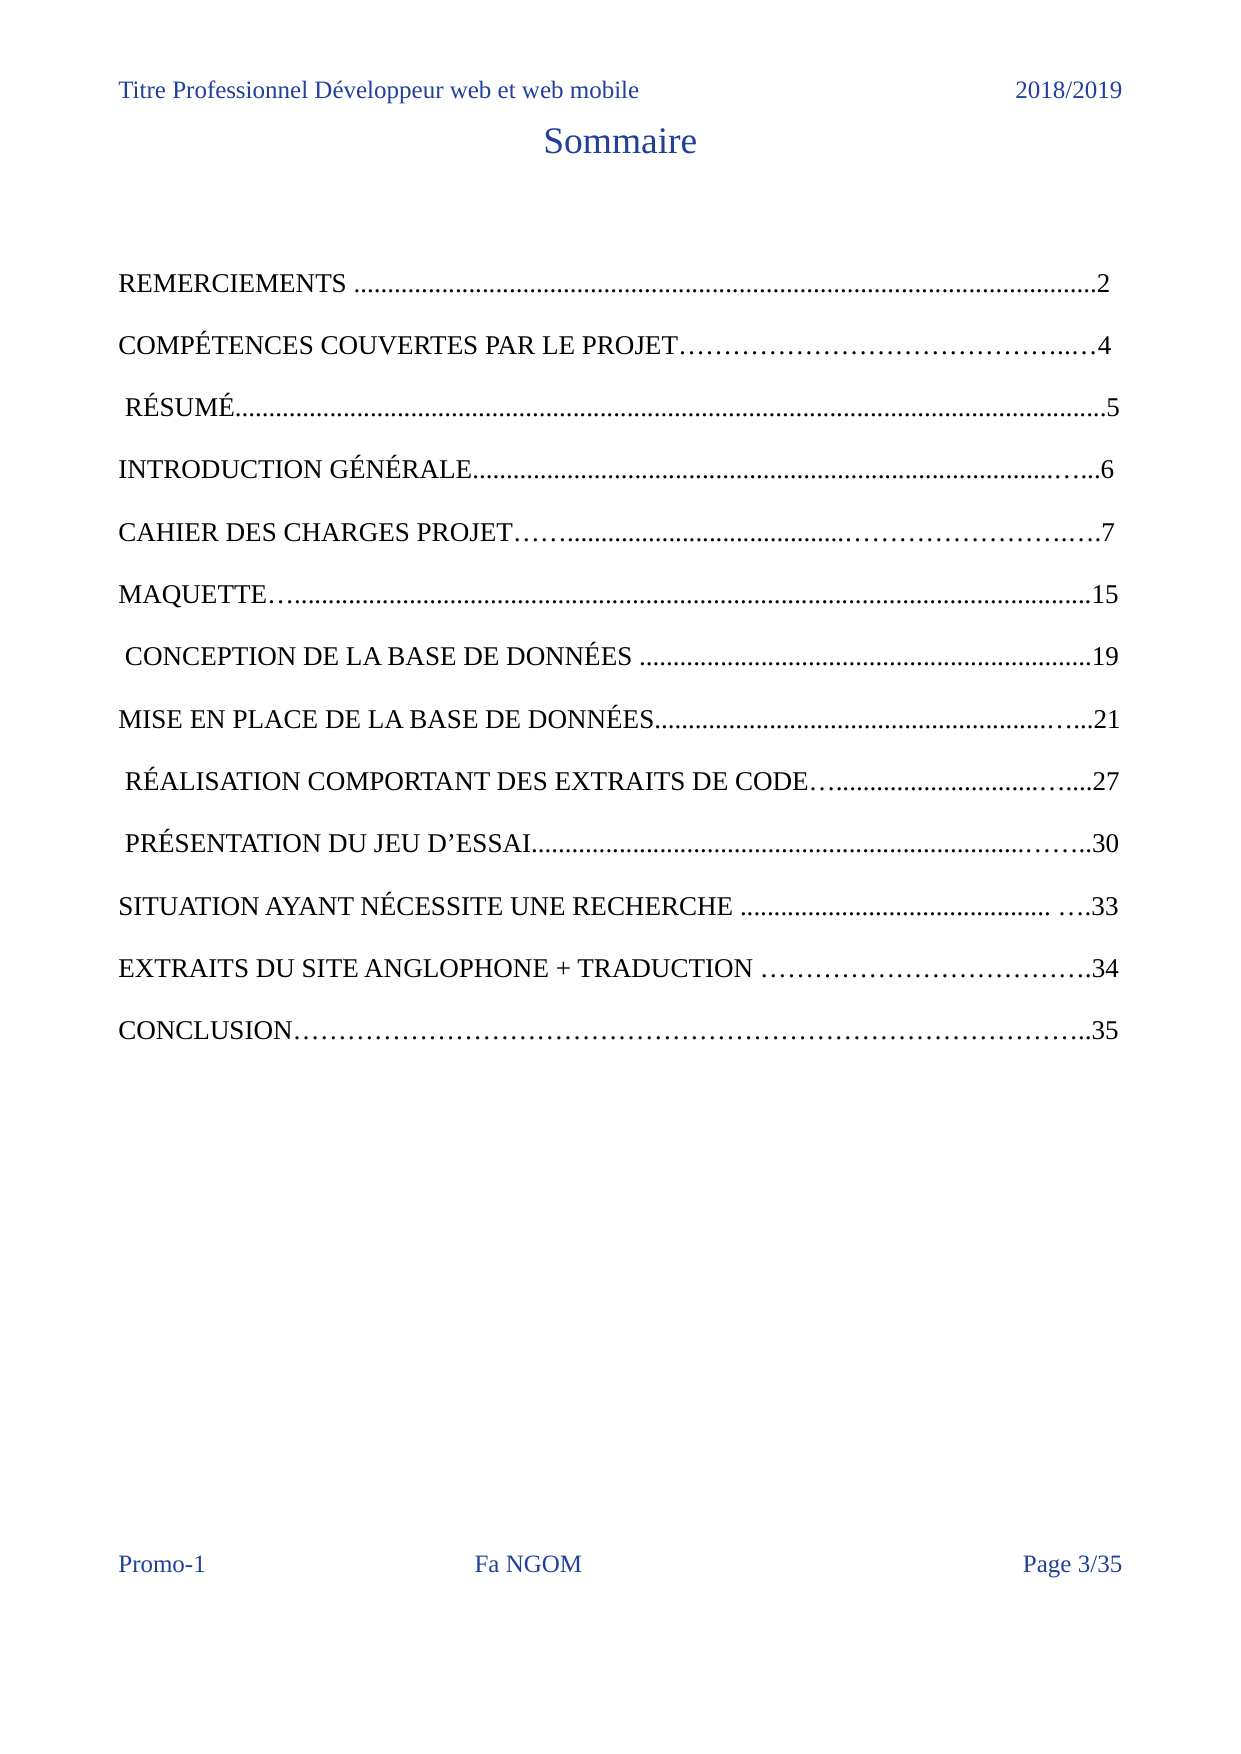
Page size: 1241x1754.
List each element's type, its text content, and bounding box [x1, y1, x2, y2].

text Sommaire [118, 118, 1122, 161]
text MAQUETTE…......................................................................................................................15 [118, 578, 1122, 609]
text CAHIER DES CHARGES PROJET…….........................................…………………….….7 [118, 516, 1122, 547]
text RÉALISATION COMPORTANT DES EXTRAITS DE CODE…..............................…....27 [118, 765, 1122, 796]
text EXTRAITS DU SITE ANGLOPHONE + TRADUCTION ……………………………….34 [118, 952, 1122, 983]
text REMERCIEMENTS ..............................................................................................................2 [118, 267, 1122, 298]
text CONCEPTION DE LA BASE DE DONNÉES ...................................................................19 [118, 640, 1122, 672]
text PRÉSENTATION DU JEU D’ESSAI.........................................................................……..30 [118, 827, 1122, 858]
text RÉSUMÉ.................................................................................................................................5 [118, 391, 1122, 422]
text CONCLUSION……………………………………………………………………………..35 [118, 1014, 1122, 1045]
text SITUATION AYANT NÉCESSITE UNE RECHERCHE .............................................. ….33 [118, 889, 1122, 921]
text COMPÉTENCES COUVERTES PAR LE PROJET……………………………………..…4 [118, 329, 1122, 360]
text MISE EN PLACE DE LA BASE DE DONNÉES..........................................................…...21 [118, 703, 1122, 734]
text INTRODUCTION GÉNÉRALE......................................................................................…...6 [118, 453, 1122, 485]
